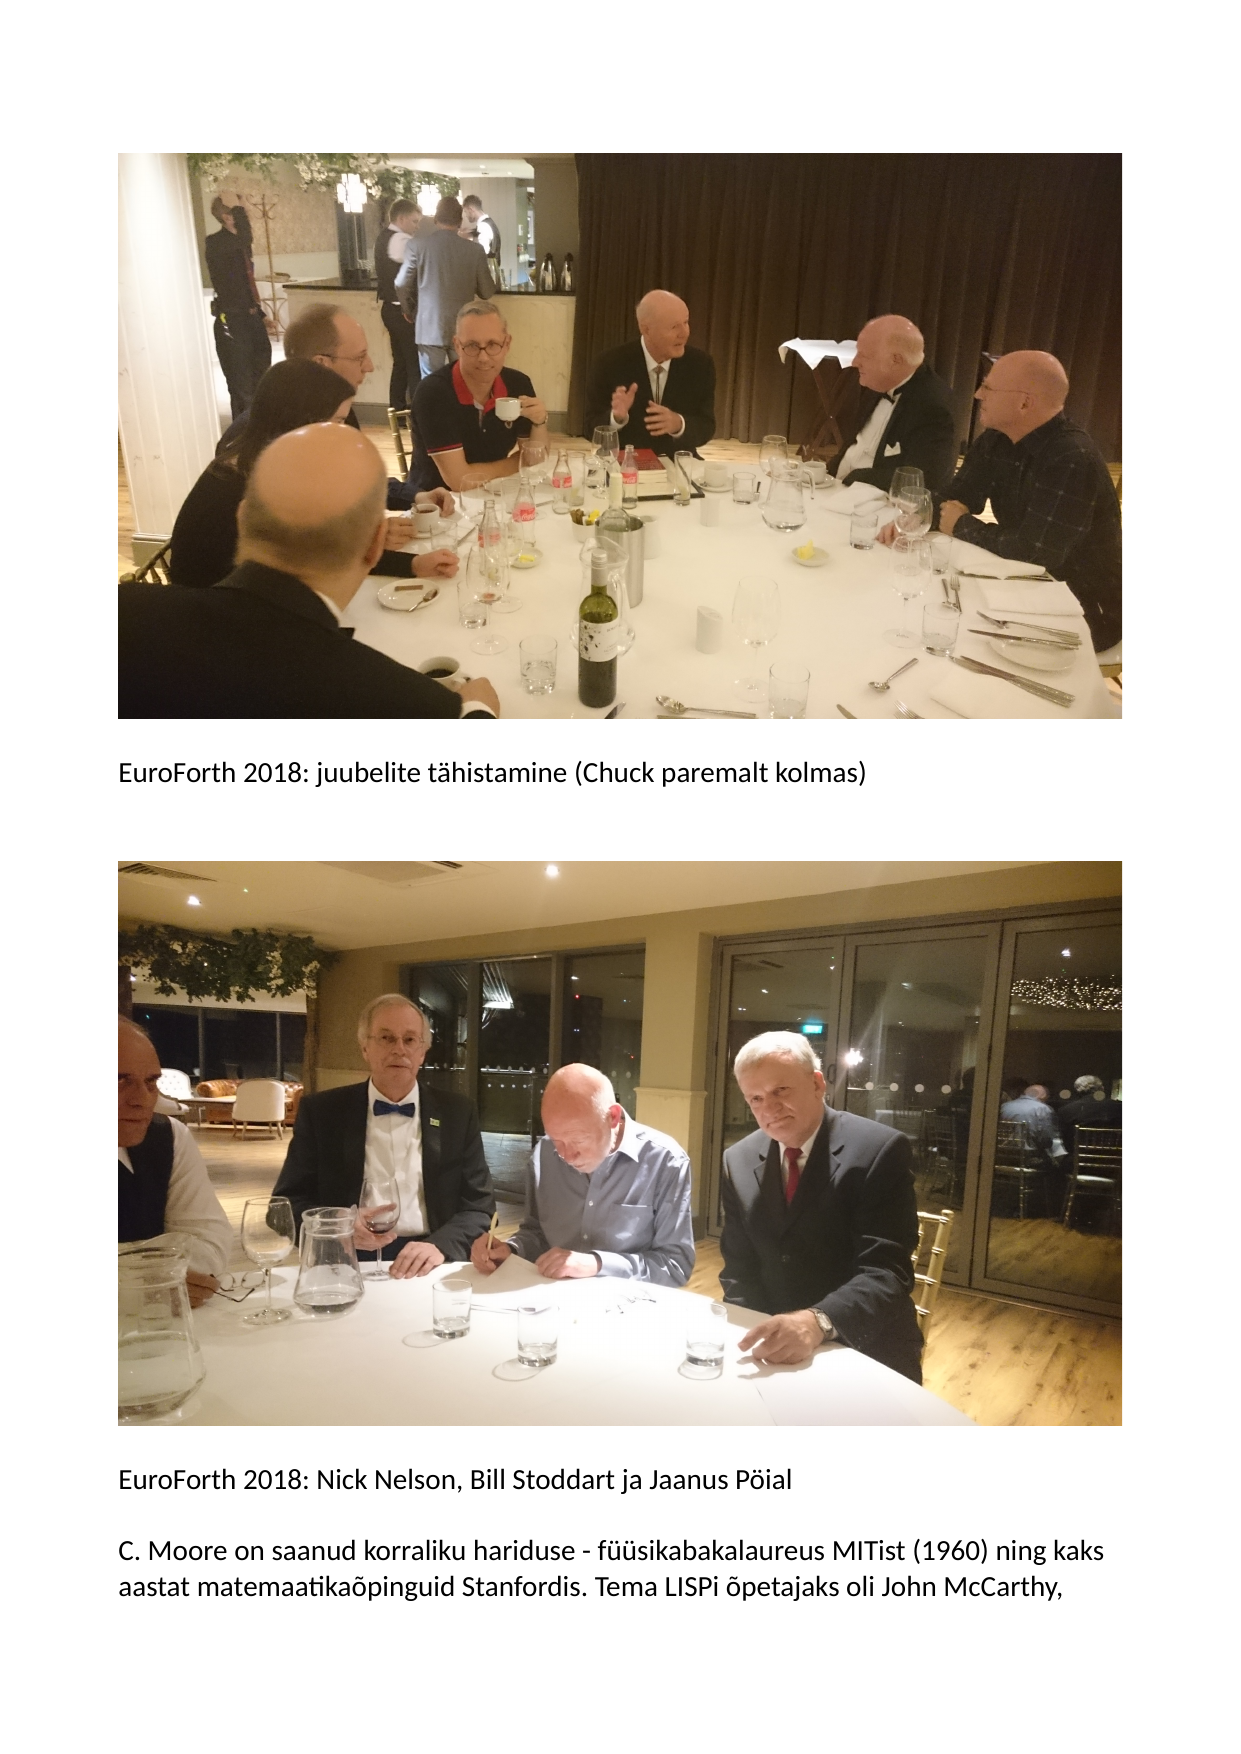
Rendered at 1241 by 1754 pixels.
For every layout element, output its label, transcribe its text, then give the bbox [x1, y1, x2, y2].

text EuroForth 2018: Nick Nelson, Bill Stoddart ja Jaanus Pöial [118, 1461, 1122, 1497]
picture [118, 153, 1123, 719]
picture [118, 861, 1123, 1426]
text C. Moore on saanud korraliku hariduse - füüsikabakalaureus MITist (1960) ning kaks aastat matemaatikaõpinguid Stanfordis. Tema LISPi õpetajaks oli John McCarthy, [118, 1532, 1122, 1604]
text EuroForth 2018: juubelite tähistamine (Chuck paremalt kolmas) [118, 754, 1122, 790]
